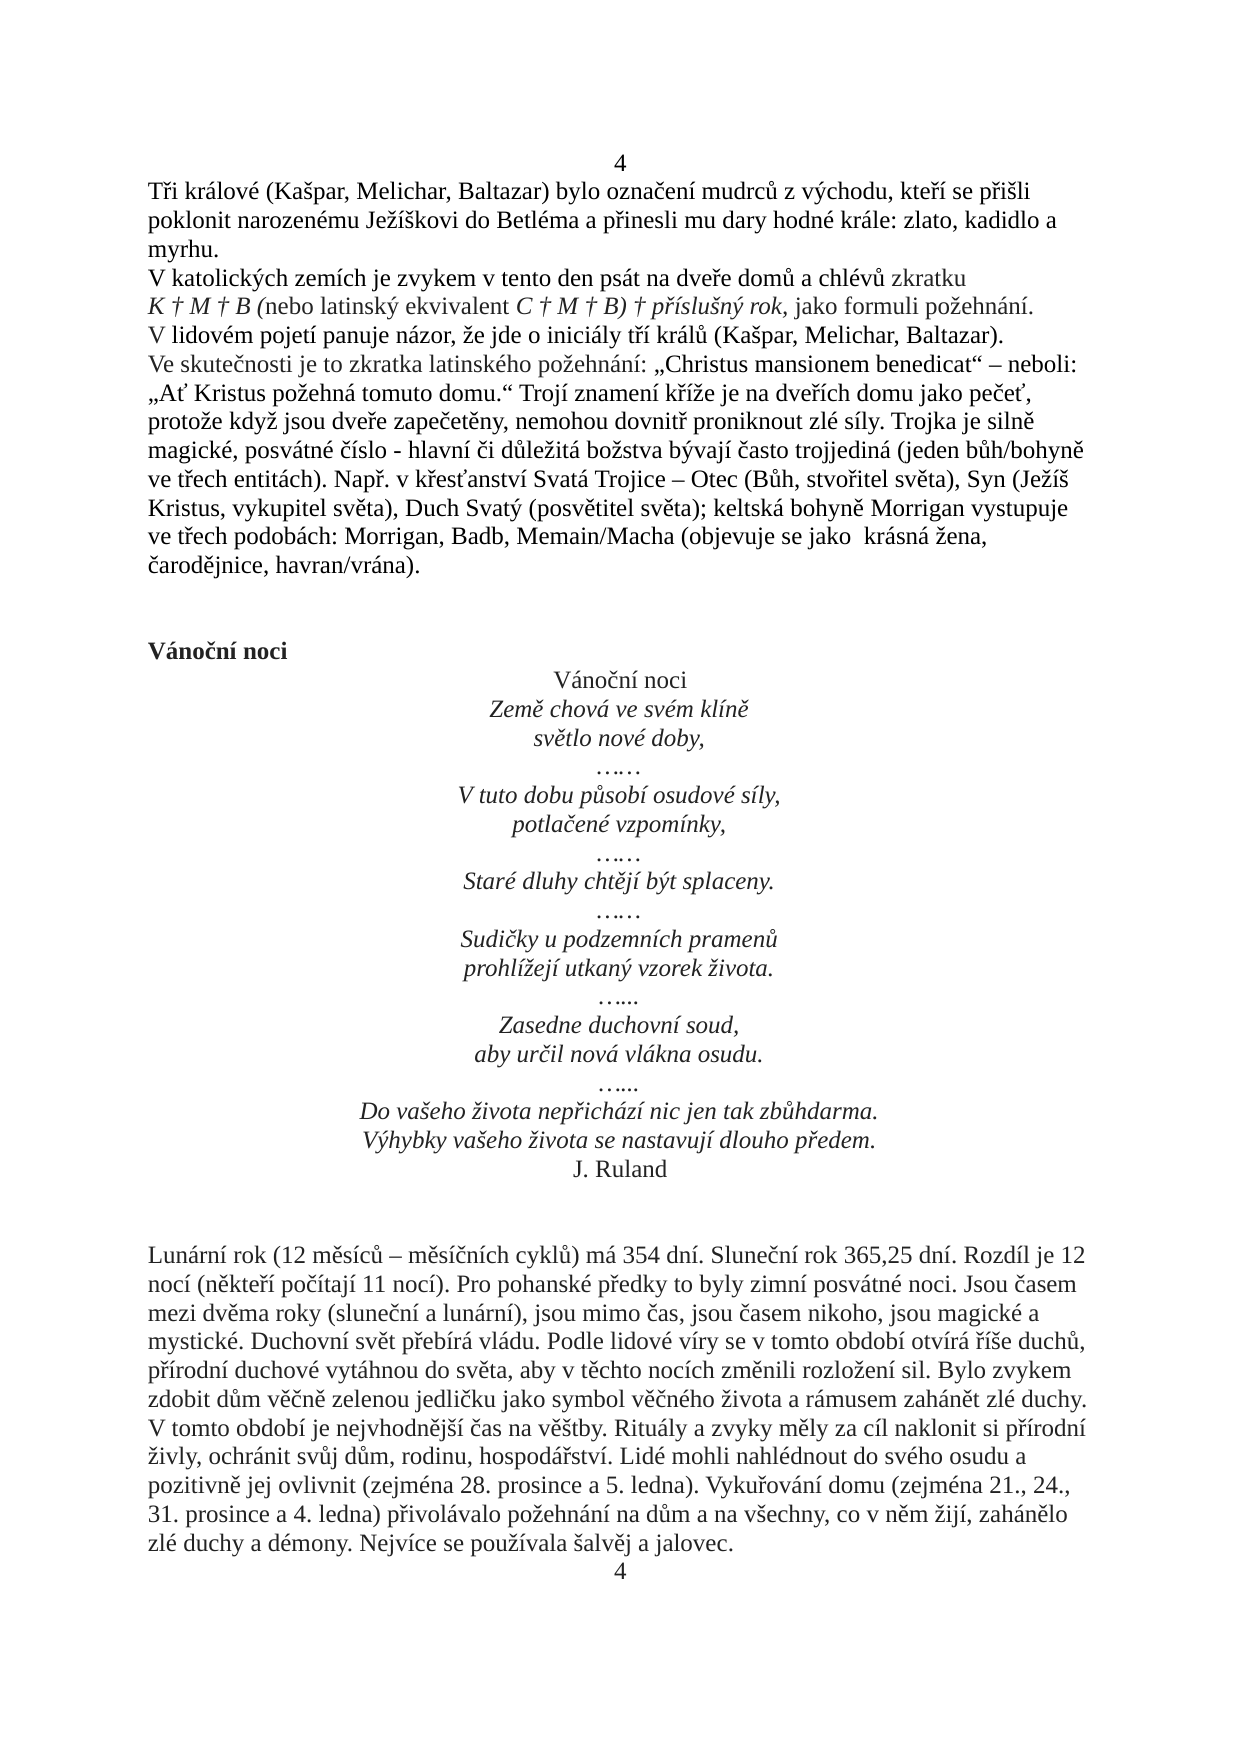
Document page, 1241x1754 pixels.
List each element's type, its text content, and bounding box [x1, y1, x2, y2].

text J. Ruland [148, 1154, 1093, 1183]
text potlačené vzpomínky, [148, 809, 1093, 838]
text 4 [148, 148, 1093, 176]
text Do vašeho života nepřichází nic jen tak zbůhdarma. [148, 1096, 1093, 1125]
text …... [148, 981, 1093, 1010]
text V tuto dobu působí osudové síly, [148, 780, 1093, 809]
text …… [148, 751, 1093, 780]
text Ve skutečnosti je to zkratka latinského požehnání: „Christus mansionem benedicat“ – neboli: „Ať Kristus požehná tomuto domu.“ Trojí znamení kříže je na dveřích domu jako pečeť, protože když jsou dveře zapečetěny, nemohou dovnitř proniknout zlé síly. Trojka je silně magické, posvátné číslo - hlavní či důležitá božstva bývají často trojjediná (jeden bůh/bohyně ve třech entitách). Např. v křesťanství Svatá Trojice – Otec (Bůh, stvořitel světa), Syn (Ježíš Kristus, vykupitel světa), Duch Svatý (posvětitel světa); keltská bohyně Morrigan vystupuje ve třech podobách: Morrigan, Badb, Memain/Macha (objevuje se jako krásná žena, čarodějnice, havran/vrána). [148, 349, 1093, 579]
text prohlížejí utkaný vzorek života. [148, 953, 1093, 981]
text Vánoční noci [148, 665, 1093, 694]
text V katolických zemích je zvykem v tento den psát na dveře domů a chlévů zkratku [148, 263, 1093, 291]
text Lunární rok (12 měsíců – měsíčních cyklů) má 354 dní. Sluneční rok 365,25 dní. Rozdíl je 12 nocí (někteří počítají 11 nocí). Pro pohanské předky to byly zimní posvátné noci. Jsou časem mezi dvěma roky (sluneční a lunární), jsou mimo čas, jsou časem nikoho, jsou magické a mystické. Duchovní svět přebírá vládu. Podle lidové víry se v tomto období otvírá říše duchů, přírodní duchové vytáhnou do světa, aby v těchto nocích změnili rozložení sil. Bylo zvykem zdobit dům věčně zelenou jedličku jako symbol věčného života a rámusem zahánět zlé duchy. [148, 1240, 1093, 1413]
text aby určil nová vlákna osudu. [148, 1039, 1093, 1068]
text Zasedne duchovní soud, [148, 1010, 1093, 1039]
text …… [148, 838, 1093, 866]
text Země chová ve svém klíně [148, 694, 1093, 723]
text …… [148, 895, 1093, 924]
text 4 [148, 1556, 1093, 1585]
text Výhybky vašeho života se nastavují dlouho předem. [148, 1125, 1093, 1154]
text Vánoční noci [148, 636, 1093, 665]
text Staré dluhy chtějí být splaceny. [148, 866, 1093, 895]
text V lidovém pojetí panuje názor, že jde o iniciály tří králů (Kašpar, Melichar, Baltazar). [148, 320, 1093, 349]
text …... [148, 1068, 1093, 1096]
text V tomto období je nejvhodnější čas na věštby. Rituály a zvyky měly za cíl naklonit si přírodní živly, ochránit svůj dům, rodinu, hospodářství. Lidé mohli nahlédnout do svého osudu a pozitivně jej ovlivnit (zejména 28. prosince a 5. ledna). Vykuřování domu (zejména 21., 24., 31. prosince a 4. ledna) přivolávalo požehnání na dům a na všechny, co v něm žijí, zahánělo zlé duchy a démony. Nejvíce se používala šalvěj a jalovec. [148, 1413, 1093, 1556]
text světlo nové doby, [148, 723, 1093, 751]
text Sudičky u podzemních pramenů [148, 924, 1093, 953]
text K † M † B (nebo latinský ekvivalent C † M † B) † příslušný rok, jako formuli požehnání. [148, 291, 1093, 320]
text Tři králové (Kašpar, Melichar, Baltazar) bylo označení mudrců z východu, kteří se přišli poklonit narozenému Ježíškovi do Betléma a přinesli mu dary hodné krále: zlato, kadidlo a myrhu. [148, 176, 1093, 263]
